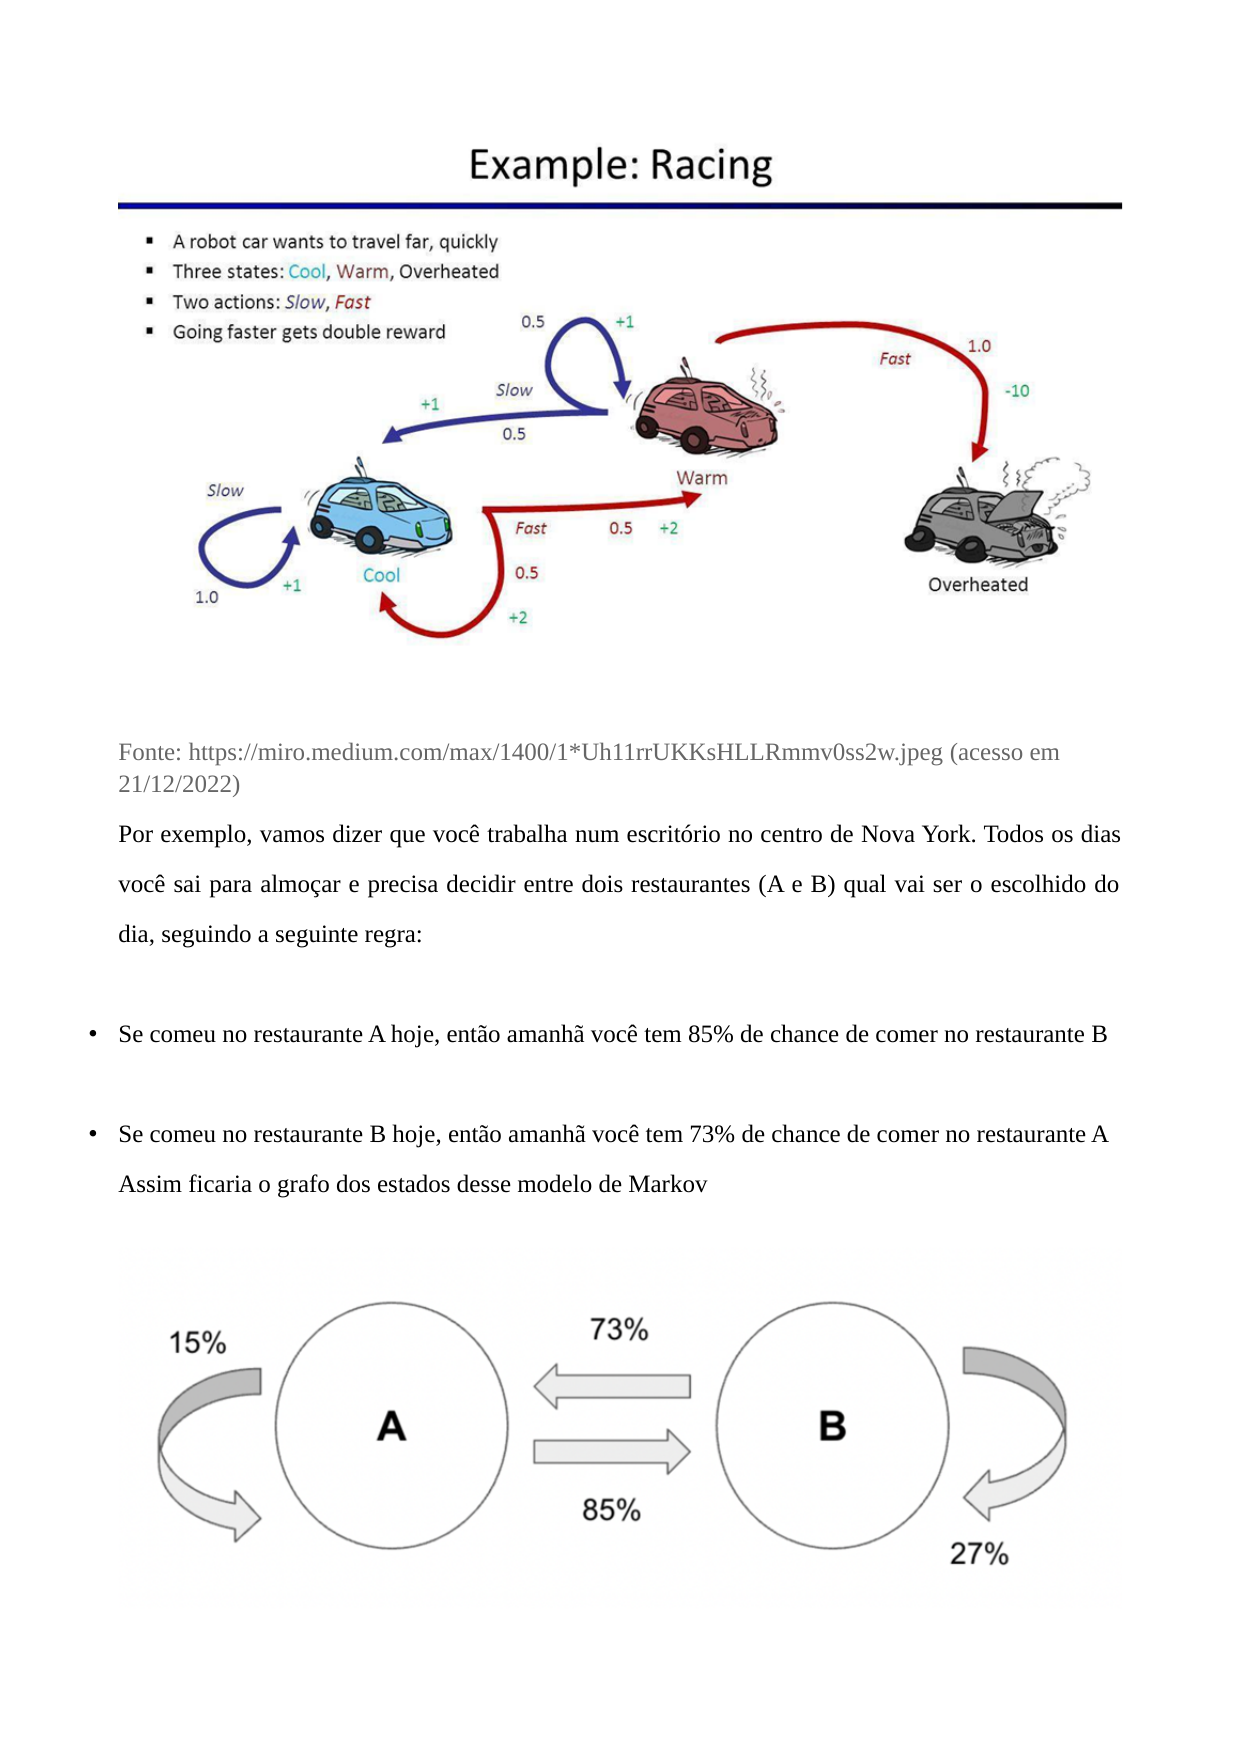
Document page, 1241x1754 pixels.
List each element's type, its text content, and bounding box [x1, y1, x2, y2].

text Assim ficaria o grafo dos estados desse modelo de Markov [118, 1147, 1122, 1197]
picture [118, 118, 1123, 683]
picture [118, 1247, 1123, 1609]
text Por exemplo, vamos dizer que você trabalha num escritório no centro de Nova York. Todos os dias você sai para almoçar e precisa decidir entre dois restaurantes (A e B) qual vai ser o escolhido do dia, seguindo a seguinte regra: [118, 797, 1122, 947]
text Fonte: https://miro.medium.com/max/1400/1*Uh11rrUKKsHLLRmmv0ss2w.jpeg (acesso em 21/12/2022) [118, 735, 1122, 797]
list Se comeu no restaurante B hoje, então amanhã você tem 73% de chance de comer no restaurante A [118, 1097, 1122, 1147]
list Se comeu no restaurante A hoje, então amanhã você tem 85% de chance de comer no restaurante B [118, 997, 1122, 1047]
